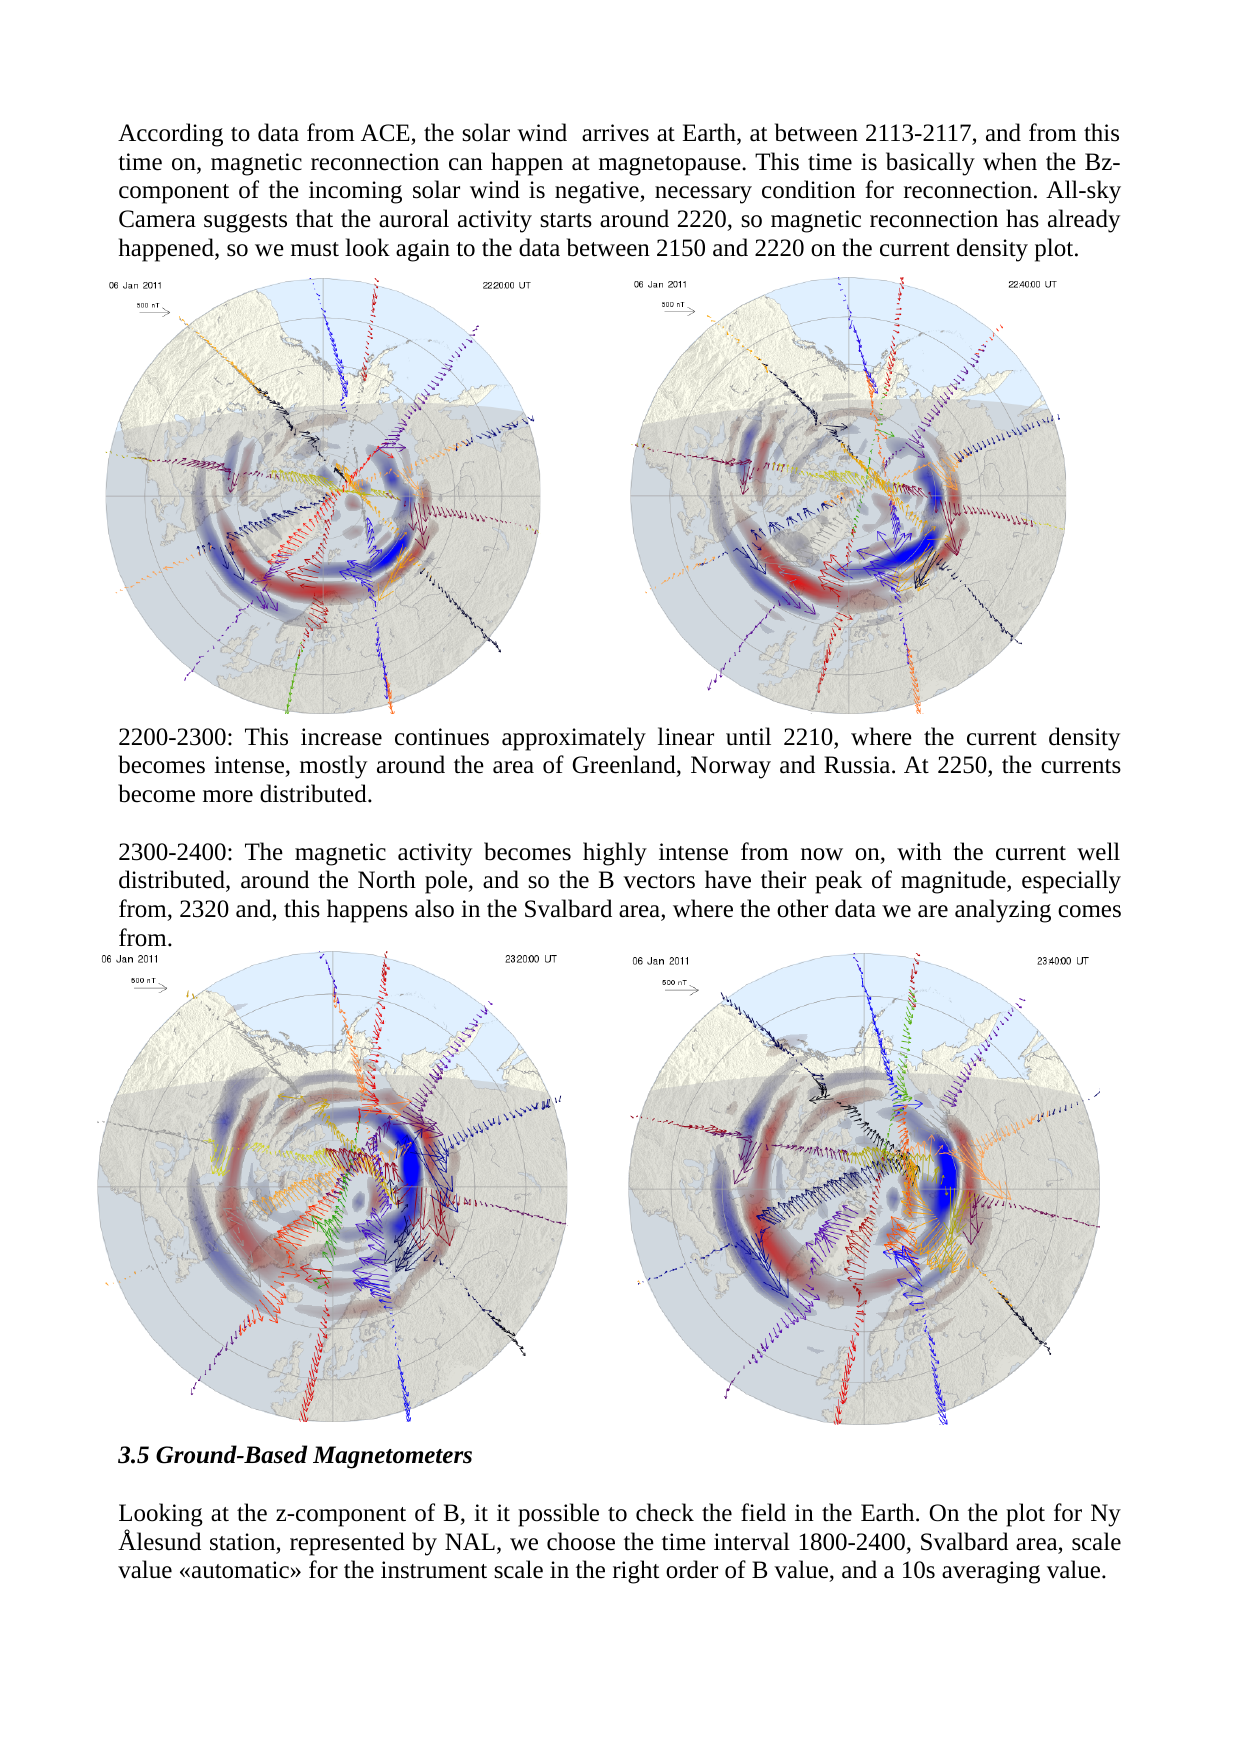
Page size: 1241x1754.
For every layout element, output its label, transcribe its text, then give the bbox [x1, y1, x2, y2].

text 2300-2400: The magnetic activity becomes highly intense from now on, with the current well distributed, around the North pole, and so the B vectors have their peak of magnitude, especially from, 2320 and, this happens also in the Svalbard area, where the other data we are analyzing comes from. [118, 837, 1122, 952]
picture [628, 953, 1100, 1425]
picture [97, 951, 568, 1422]
picture [105, 278, 541, 714]
picture [630, 277, 1067, 714]
text According to data from ACE, the solar wind arrives at Earth, at between 2113-2117, and from this time on, magnetic reconnection can happen at magnetopause. This time is basically when the Bz-component of the incoming solar wind is negative, necessary condition for reconnection. All-sky Camera suggests that the auroral activity starts around 2220, so magnetic reconnection has already happened, so we must look again to the data between 2150 and 2220 on the current density plot. [118, 118, 1122, 262]
text 2200-2300: This increase continues approximately linear until 2210, where the current density becomes intense, mostly around the area of Greenland, Norway and Russia. At 2250, the currents become more distributed. [118, 722, 1122, 808]
text 3.5 Ground-Based Magnetometers [118, 1441, 1122, 1469]
text Looking at the z-component of B, it it possible to check the field in the Earth. On the plot for Ny Ålesund station, represented by NAL, we choose the time interval 1800-2400, Svalbard area, scale value «automatic» for the instrument scale in the right order of B value, and a 10s averaging value. [118, 1498, 1122, 1584]
